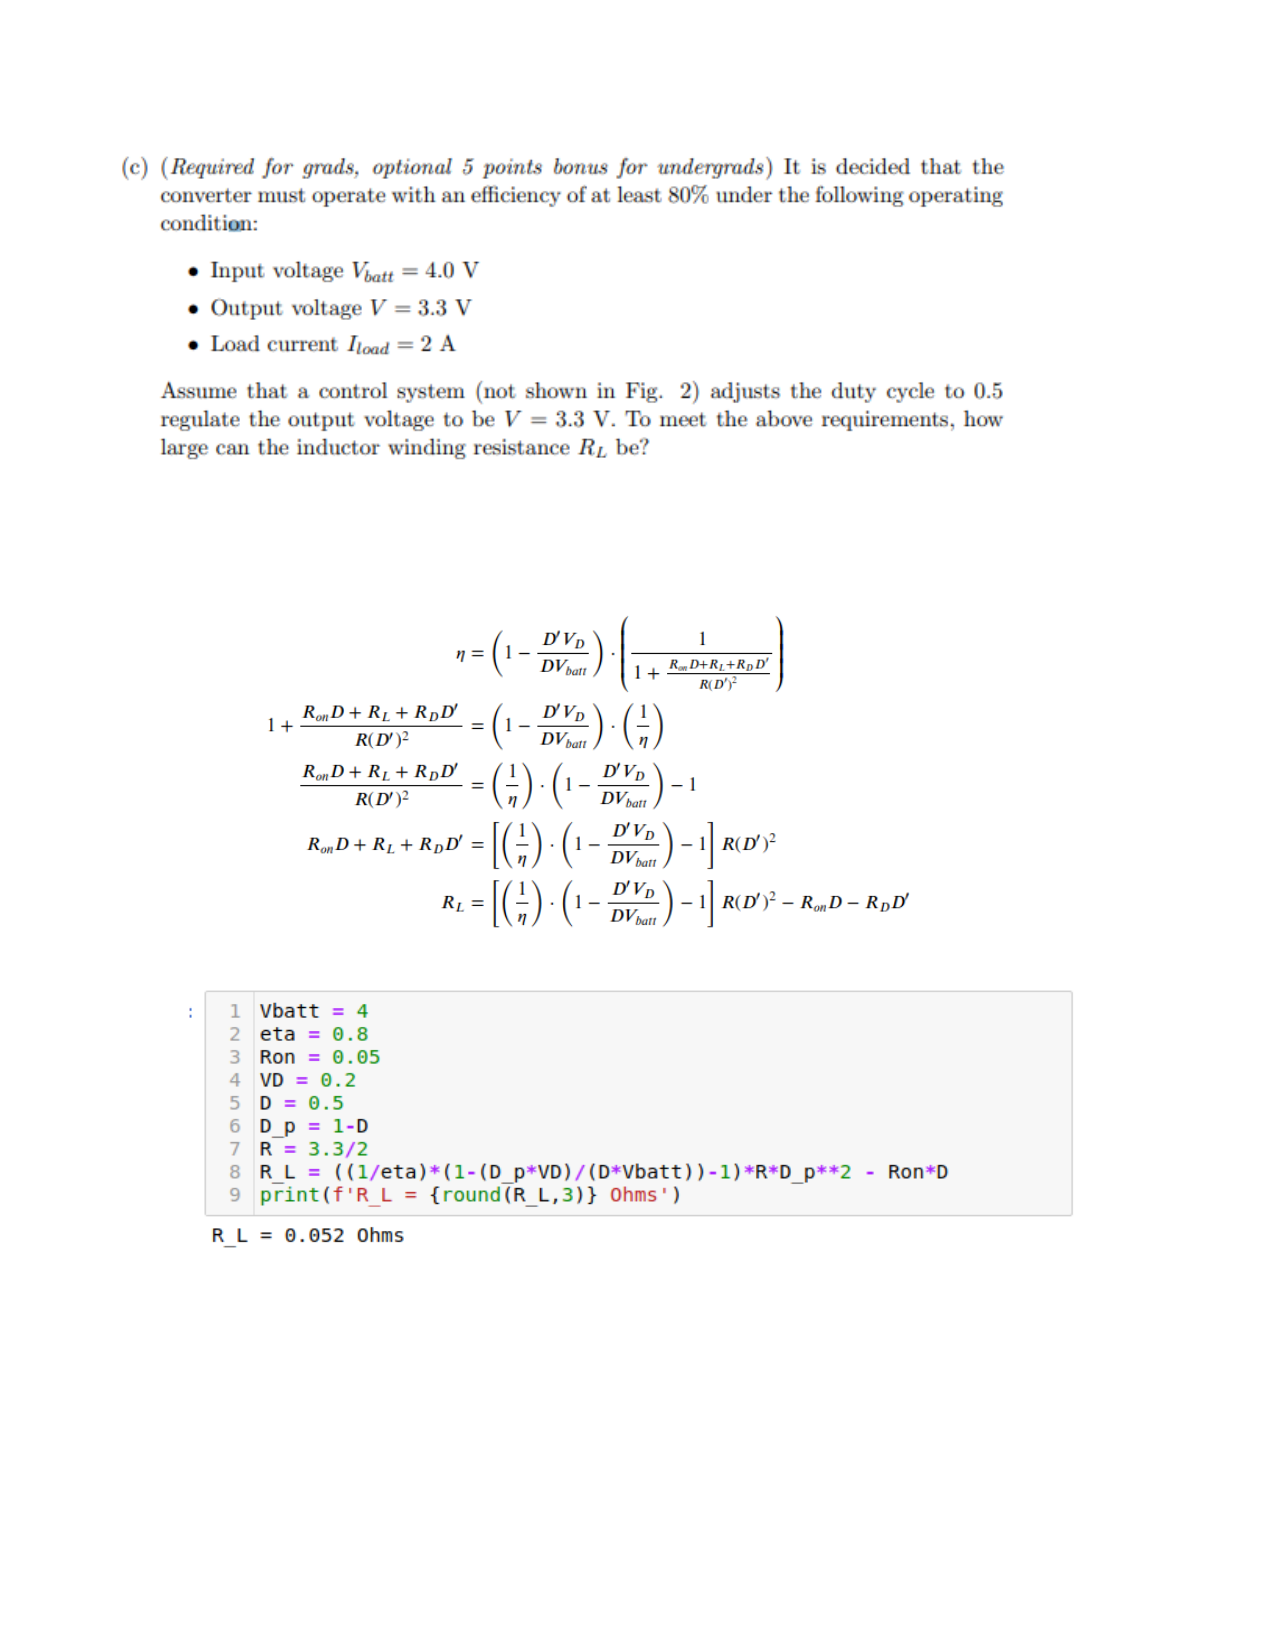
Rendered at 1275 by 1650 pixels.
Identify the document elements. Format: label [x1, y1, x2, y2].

picture [118, 146, 1017, 472]
picture [189, 980, 1086, 1257]
picture [231, 588, 940, 943]
